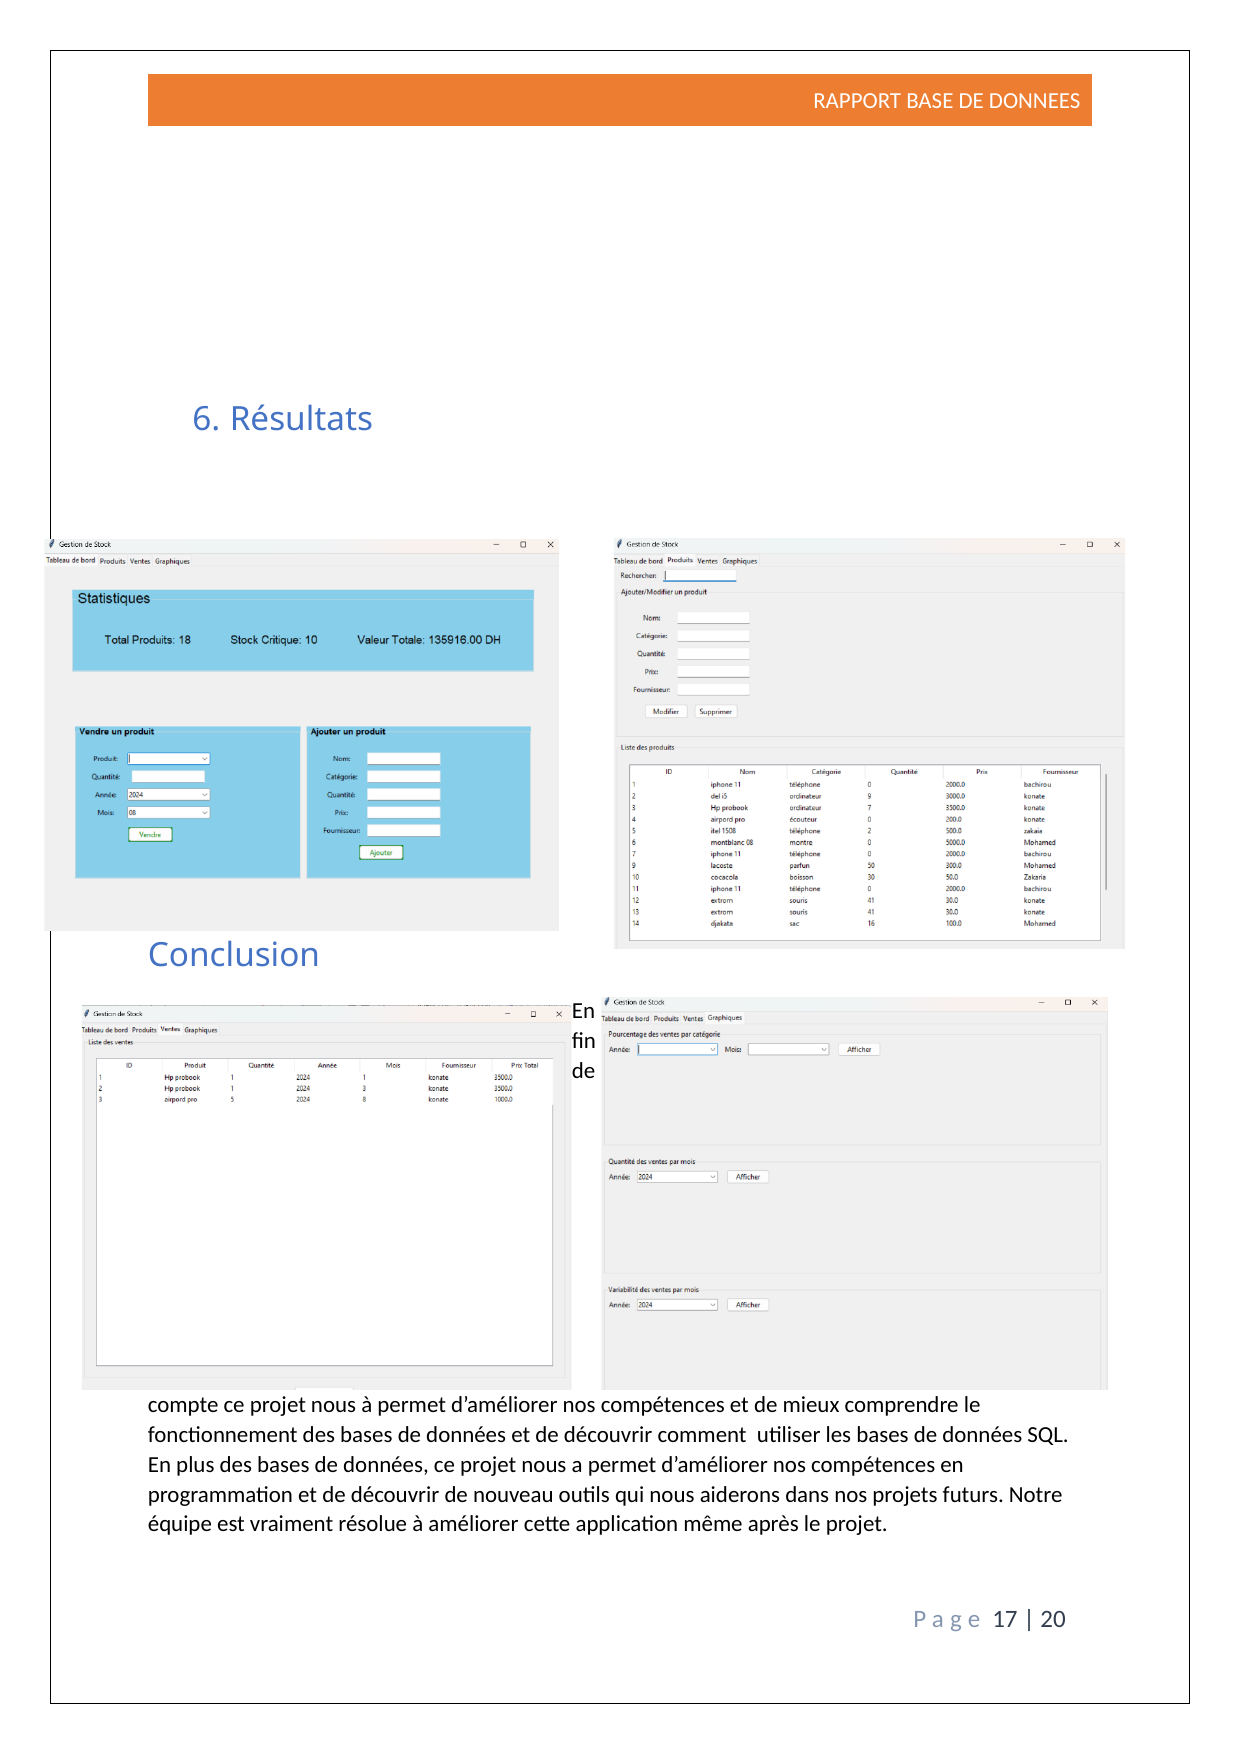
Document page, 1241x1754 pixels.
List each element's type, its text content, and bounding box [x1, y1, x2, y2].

text Conclusion [148, 725, 1092, 976]
list Résultats [192, 395, 1092, 489]
text En fin de compte ce projet nous à permet d’améliorer nos compétences et de mieux comprendre le fonctionnement des bases de données et de découvrir comment utiliser les bases de données SQL. En plus des bases de données, ce projet nous a permet d’améliorer nos compétences en programmation et de découvrir de nouveau outils qui nous aiderons dans nos projets futurs. Notre équipe est vraiment résolue à améliorer cette application même après le projet. [148, 996, 1092, 1538]
